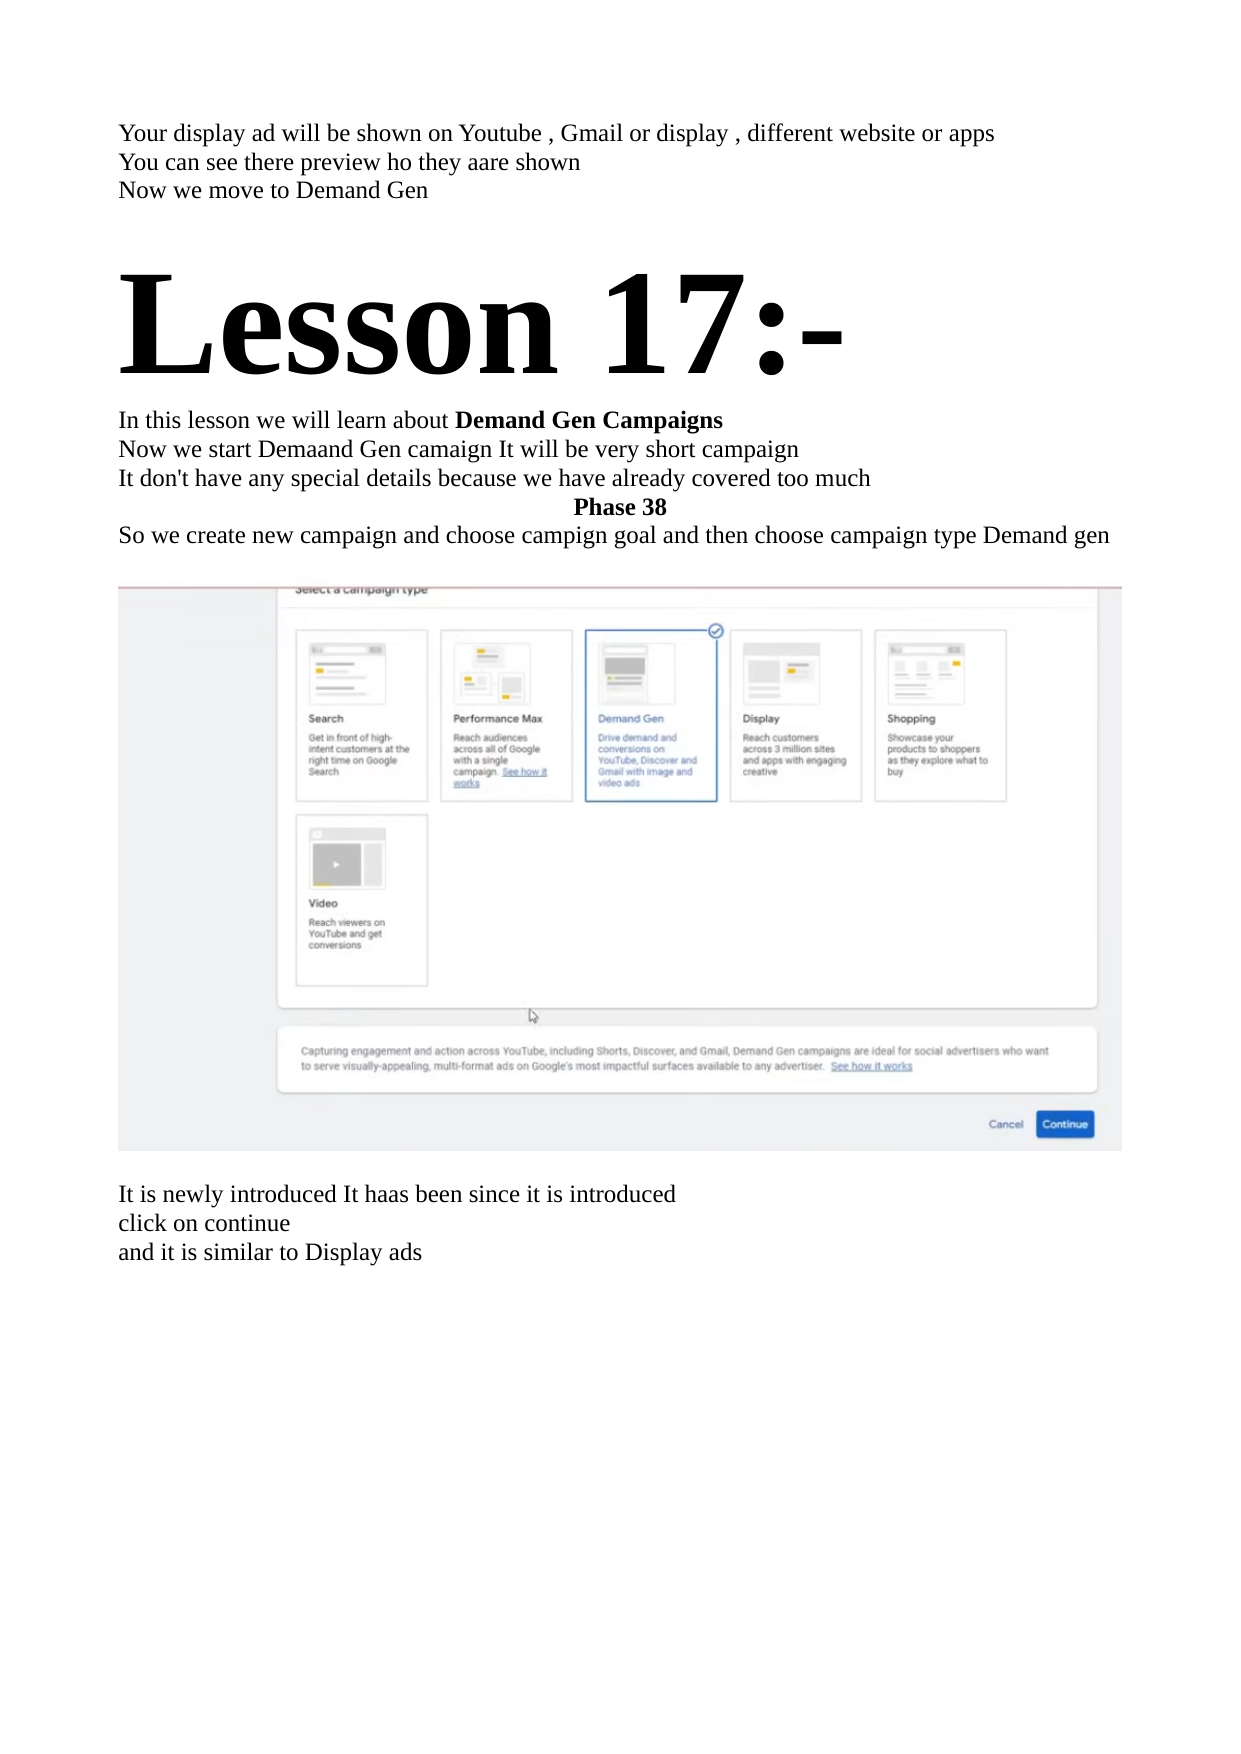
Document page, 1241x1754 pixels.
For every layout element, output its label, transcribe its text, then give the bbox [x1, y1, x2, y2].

text click on continue [118, 1208, 1122, 1237]
text Your display ad will be shown on Youtube , Gmail or display , different website or apps [118, 118, 1122, 147]
text It don't have any special details because we have already covered too much [118, 463, 1122, 492]
text Lesson 17:- [118, 233, 1122, 406]
text and it is similar to Display ads [118, 1237, 1122, 1265]
text You can see there preview ho they aare shown [118, 147, 1122, 176]
text In this lesson we will learn about Demand Gen Campaigns [118, 406, 1122, 434]
text Now we start Demaand Gen camaign It will be very short campaign [118, 434, 1122, 463]
picture [118, 578, 1122, 1151]
text So we create new campaign and choose campign goal and then choose campaign type Demand gen [118, 521, 1122, 549]
text Now we move to Demand Gen [118, 176, 1122, 204]
text It is newly introduced It haas been since it is introduced [118, 1179, 1122, 1208]
text Phase 38 [118, 492, 1122, 521]
